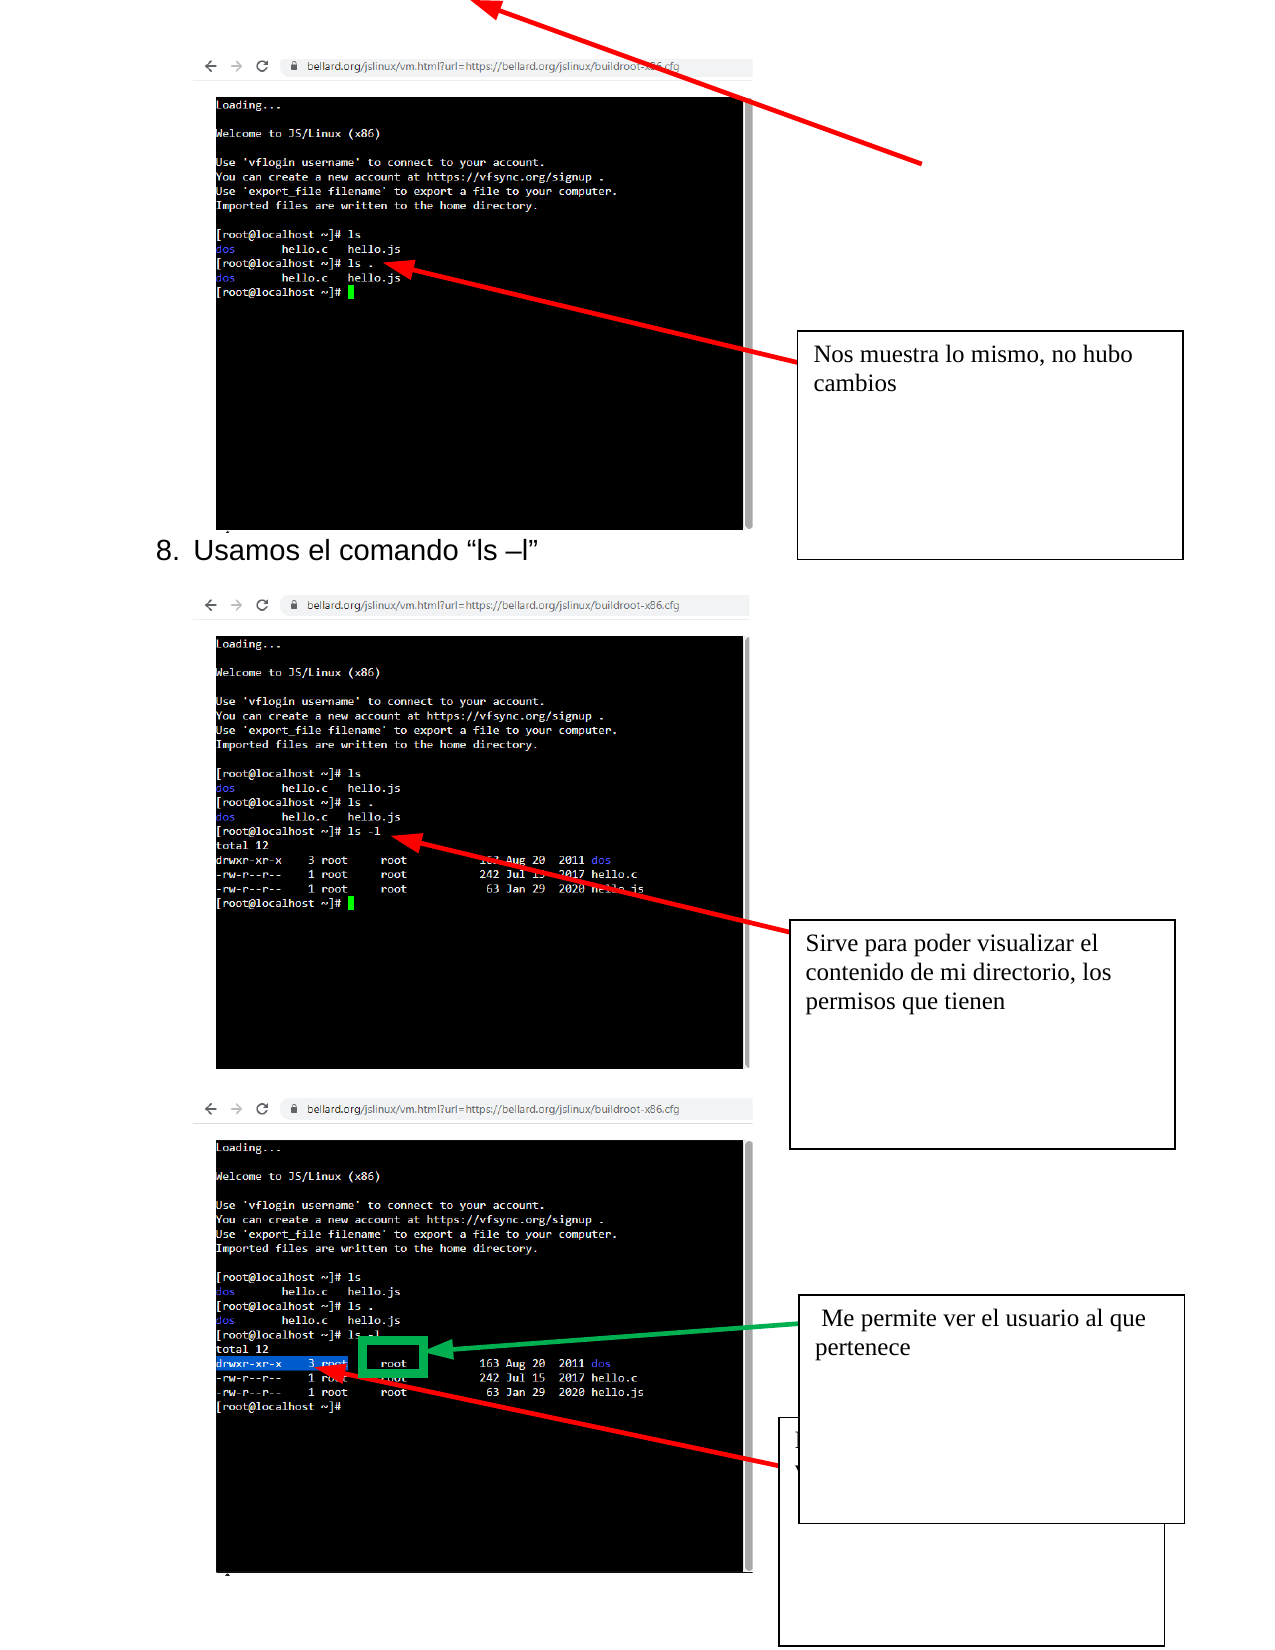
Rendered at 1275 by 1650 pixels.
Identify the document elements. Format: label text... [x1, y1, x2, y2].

text Sirve para poder visualizar el contenido de mi directorio, los permisos que tienen [805, 928, 1159, 1015]
text Nos muestra lo mismo, no hubo cambios [813, 339, 1167, 396]
list Usamos el comando “ls –l” [156, 533, 1205, 566]
text Me permite ver el usuario al que pertenece [815, 1303, 1169, 1361]
